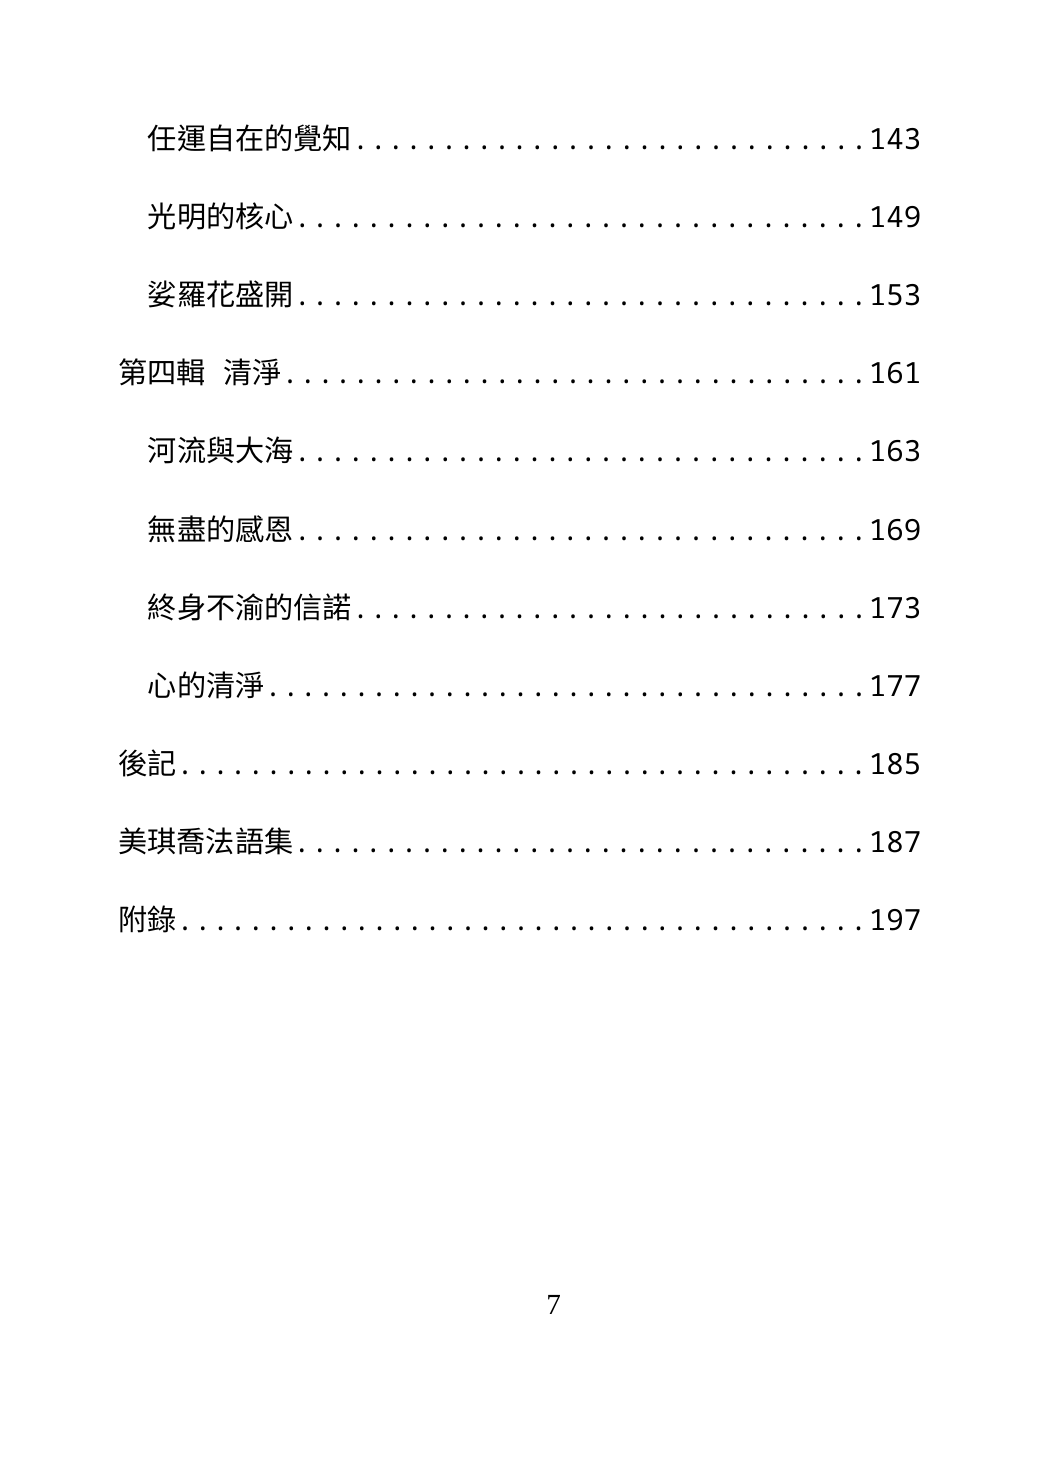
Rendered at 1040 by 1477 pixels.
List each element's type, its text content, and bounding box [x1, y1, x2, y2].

text 娑羅花盛開 153 [148, 274, 921, 314]
text 任運自在的覺知 143 [148, 118, 921, 158]
text 第四輯 清淨 161 [118, 352, 921, 392]
text 附錄 197 [118, 899, 921, 939]
text 美琪喬法語集 187 [118, 821, 921, 861]
text 心的清淨 177 [148, 665, 921, 705]
text 終身不渝的信諾 173 [148, 587, 921, 627]
text 光明的核心 149 [148, 196, 921, 236]
text 後記 185 [118, 743, 921, 783]
text 河流與大海 163 [148, 431, 921, 470]
text 無盡的感恩 169 [148, 509, 921, 548]
